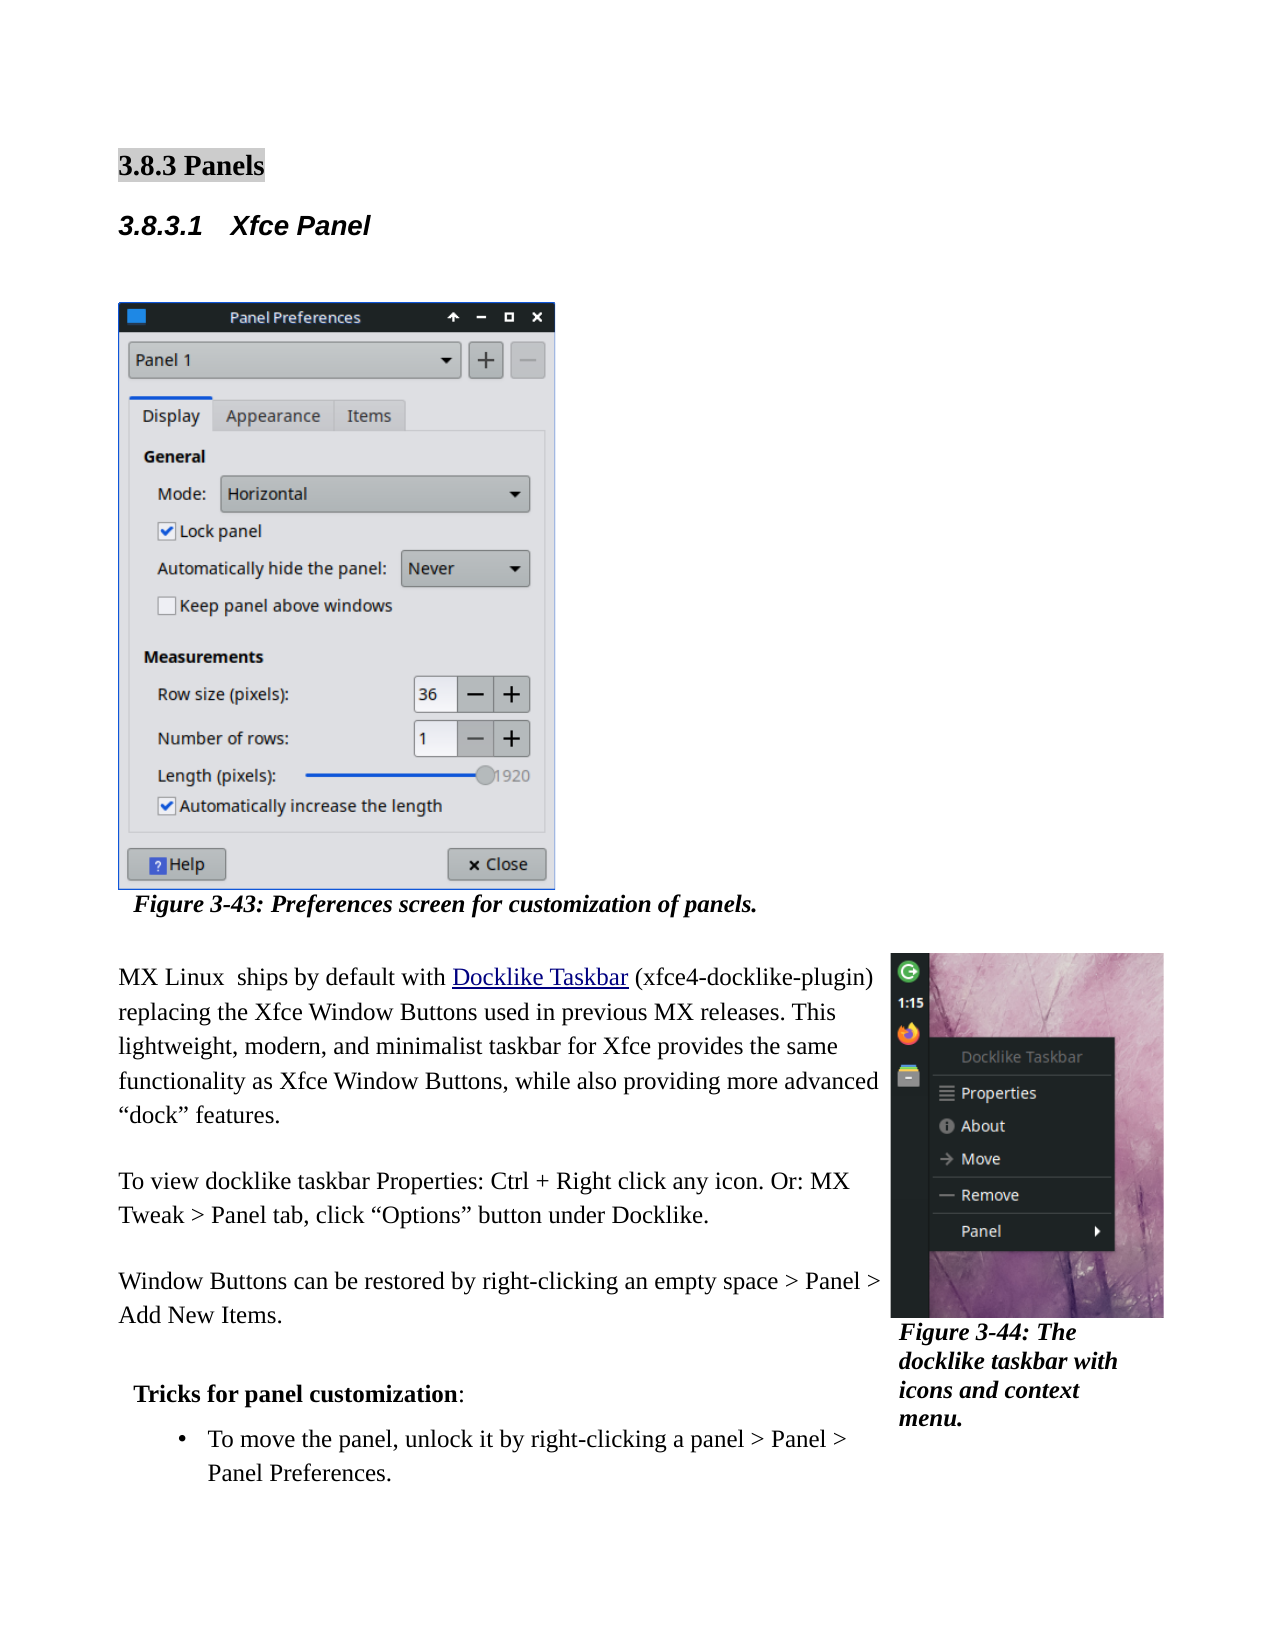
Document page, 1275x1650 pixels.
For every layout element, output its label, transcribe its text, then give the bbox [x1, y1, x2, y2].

text Tricks for panel customization: [133, 1379, 884, 1408]
picture [118, 302, 555, 890]
text Figure 3-44: The docklike taskbar with icons and context menu. [899, 1318, 1142, 1432]
subtitle 3.8.3 Panels [265, 148, 1138, 182]
list To move the panel, unlock it by right-clicking a panel > Panel > Panel Preferences. [178, 1424, 1141, 1487]
text Window Buttons can be restored by right-clicking an empty space > Panel > Add New Items. [118, 1266, 884, 1329]
text MX Linux ships by default with Docklike Taskbar (xfce4-docklike-plugin) replacing the Xfce Window Buttons used in previous MX releases. This lightweight, modern, and minimalist taskbar for Xfce provides the same functionality as Xfce Window Buttons, while also providing more advanced “dock” features. [118, 962, 899, 1432]
text Figure 3-43: Preferences screen for customization of panels. [133, 303, 1142, 918]
picture [890, 953, 1164, 1318]
subtitle 3.8.3.1 Xfce Panel [118, 209, 1157, 241]
text To view docklike taskbar Properties: Ctrl + Right click any icon. Or: MX Tweak > Panel tab, click “Options” button under Docklike. [118, 1166, 884, 1229]
